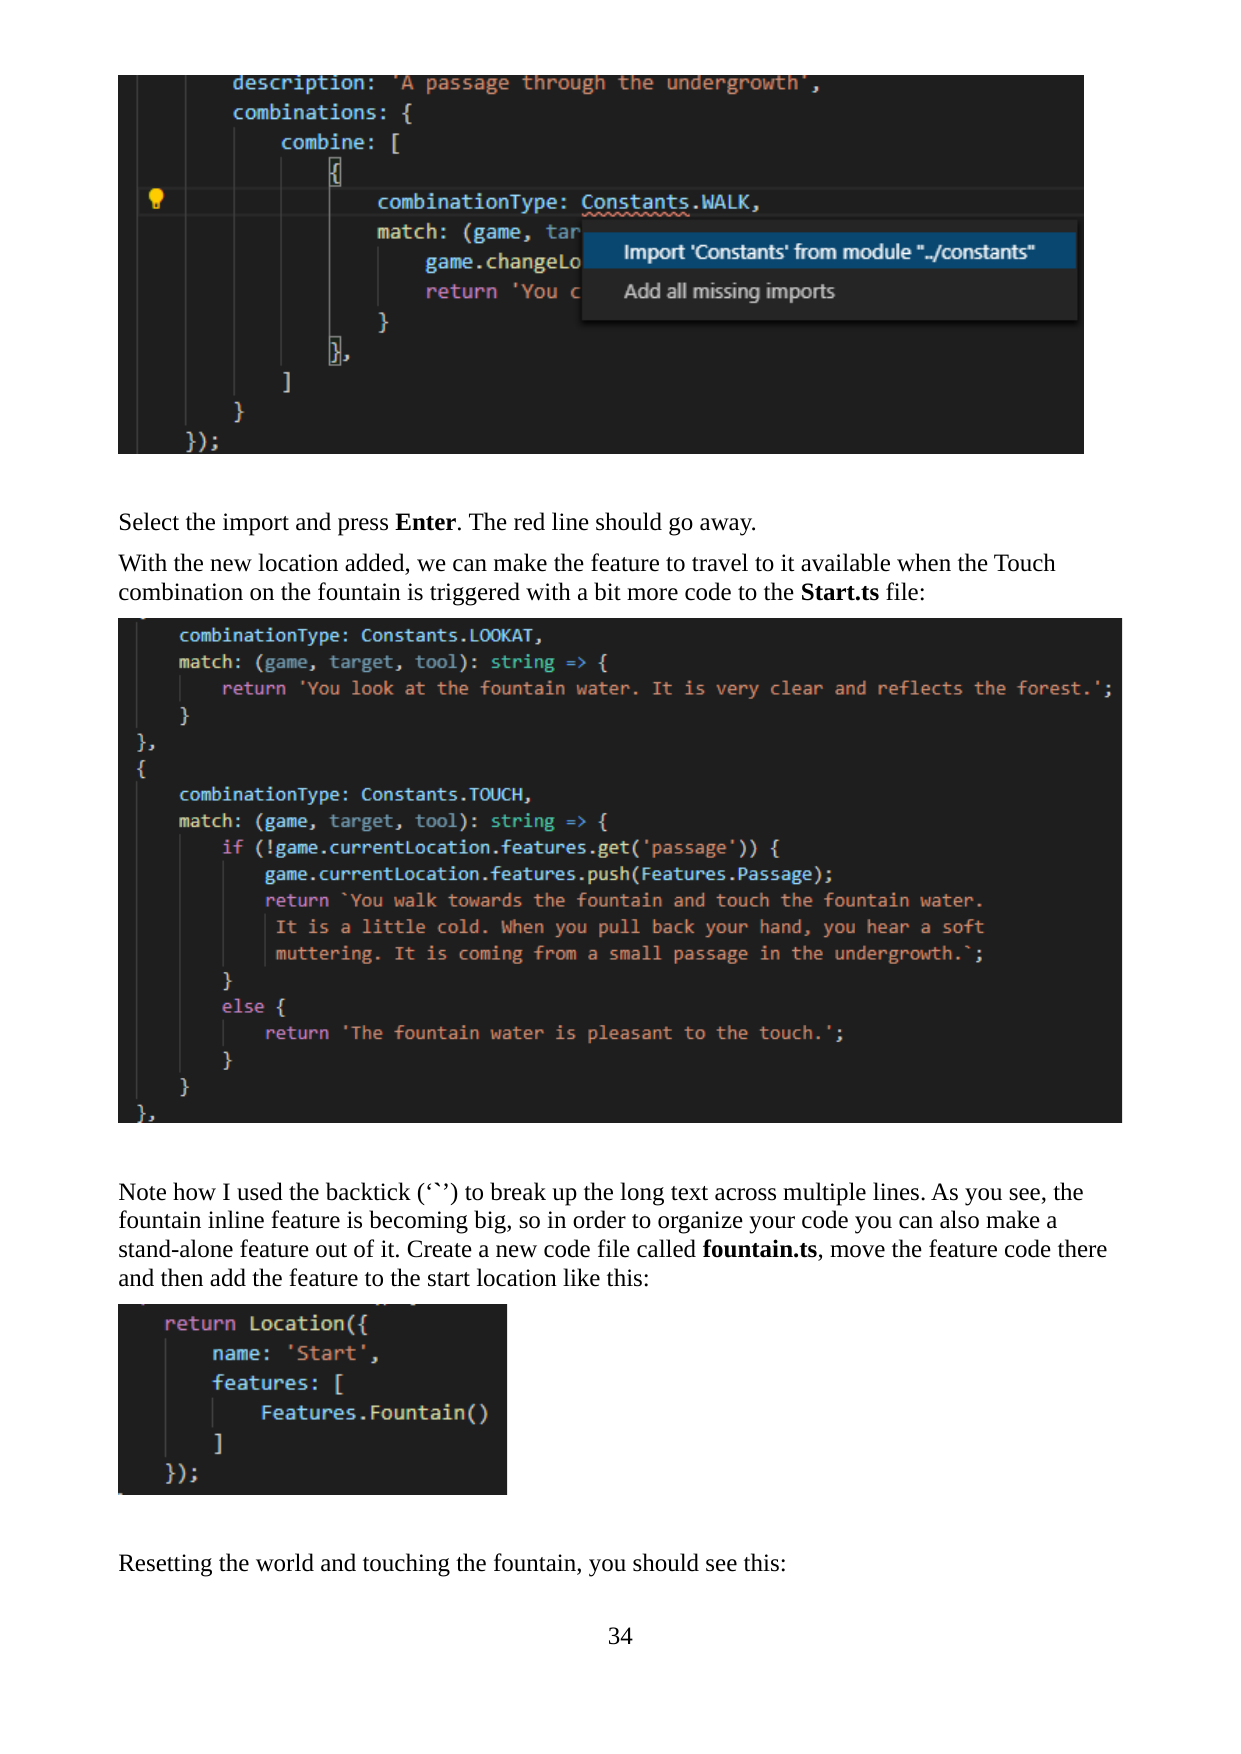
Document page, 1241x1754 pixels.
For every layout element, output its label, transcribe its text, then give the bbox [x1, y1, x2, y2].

text Select the import and press Enter. The red line should go away. [118, 507, 1122, 536]
text Note how I used the backtick (‘`’) to break up the long text across multiple lines. As you see, the fountain inline feature is becoming big, so in order to organize your code you can also make a stand-alone feature out of it. Create a new code file called fountain.ts, move the feature code there and then add the feature to the start location like this: [118, 1177, 1122, 1292]
text Resetting the world and touching the fountain, you should see this: [118, 1548, 1122, 1577]
text With the new location added, we can make the feature to travel to it available when the Touch combination on the fountain is triggered with a bit more code to the Start.ts file: [118, 548, 1122, 606]
